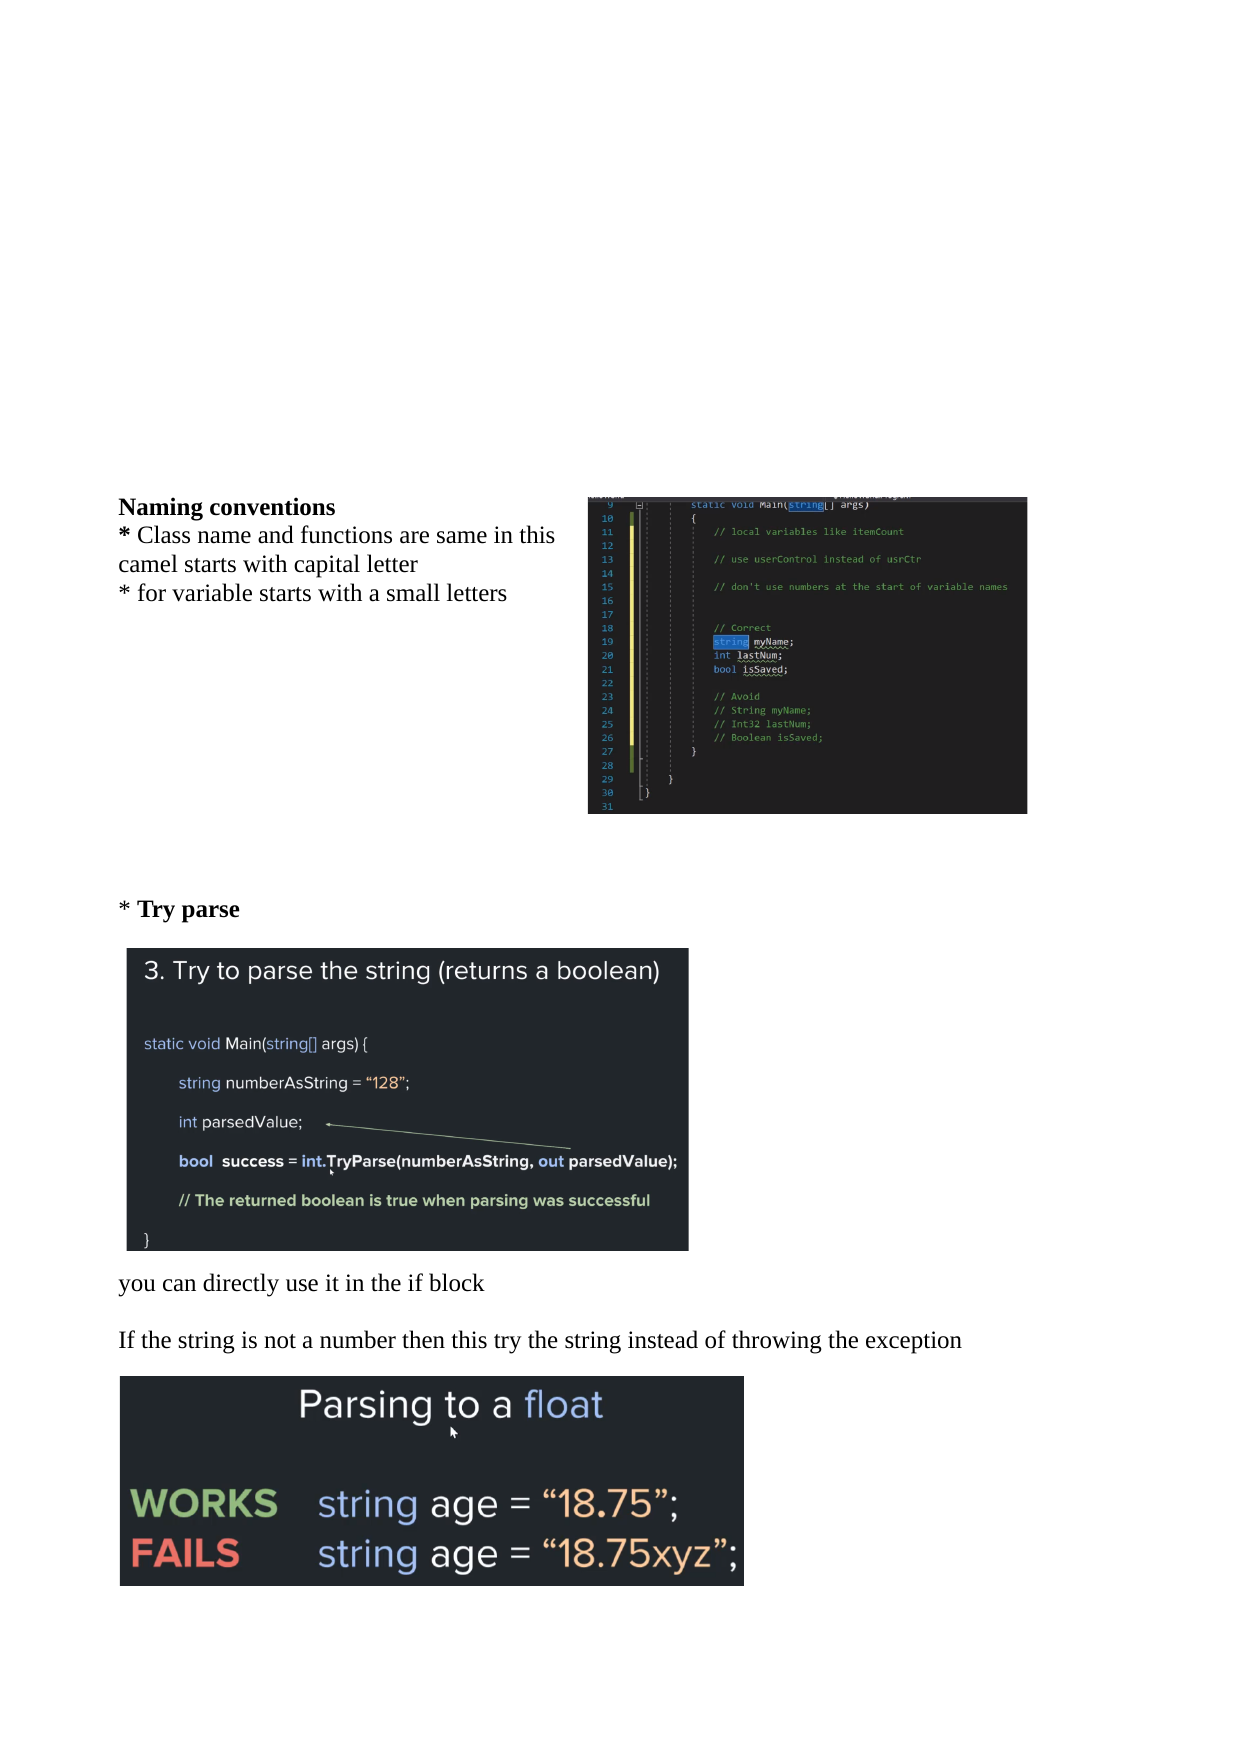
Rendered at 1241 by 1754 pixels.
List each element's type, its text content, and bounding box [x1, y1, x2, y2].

text If the string is not a number then this try the string instead of throwing the exception [118, 1326, 1122, 1354]
picture [587, 497, 1028, 814]
text * Try parse [118, 894, 1122, 923]
text * for variable starts with a small letters [118, 578, 587, 607]
picture [126, 948, 689, 1251]
text [1028, 578, 1122, 607]
text * Class name and functions are same in this camel starts with capital letter [118, 521, 587, 578]
text Naming conventions [118, 492, 1122, 521]
picture [119, 1376, 744, 1586]
text you can directly use it in the if block [118, 1268, 1122, 1297]
text [1028, 521, 1122, 578]
